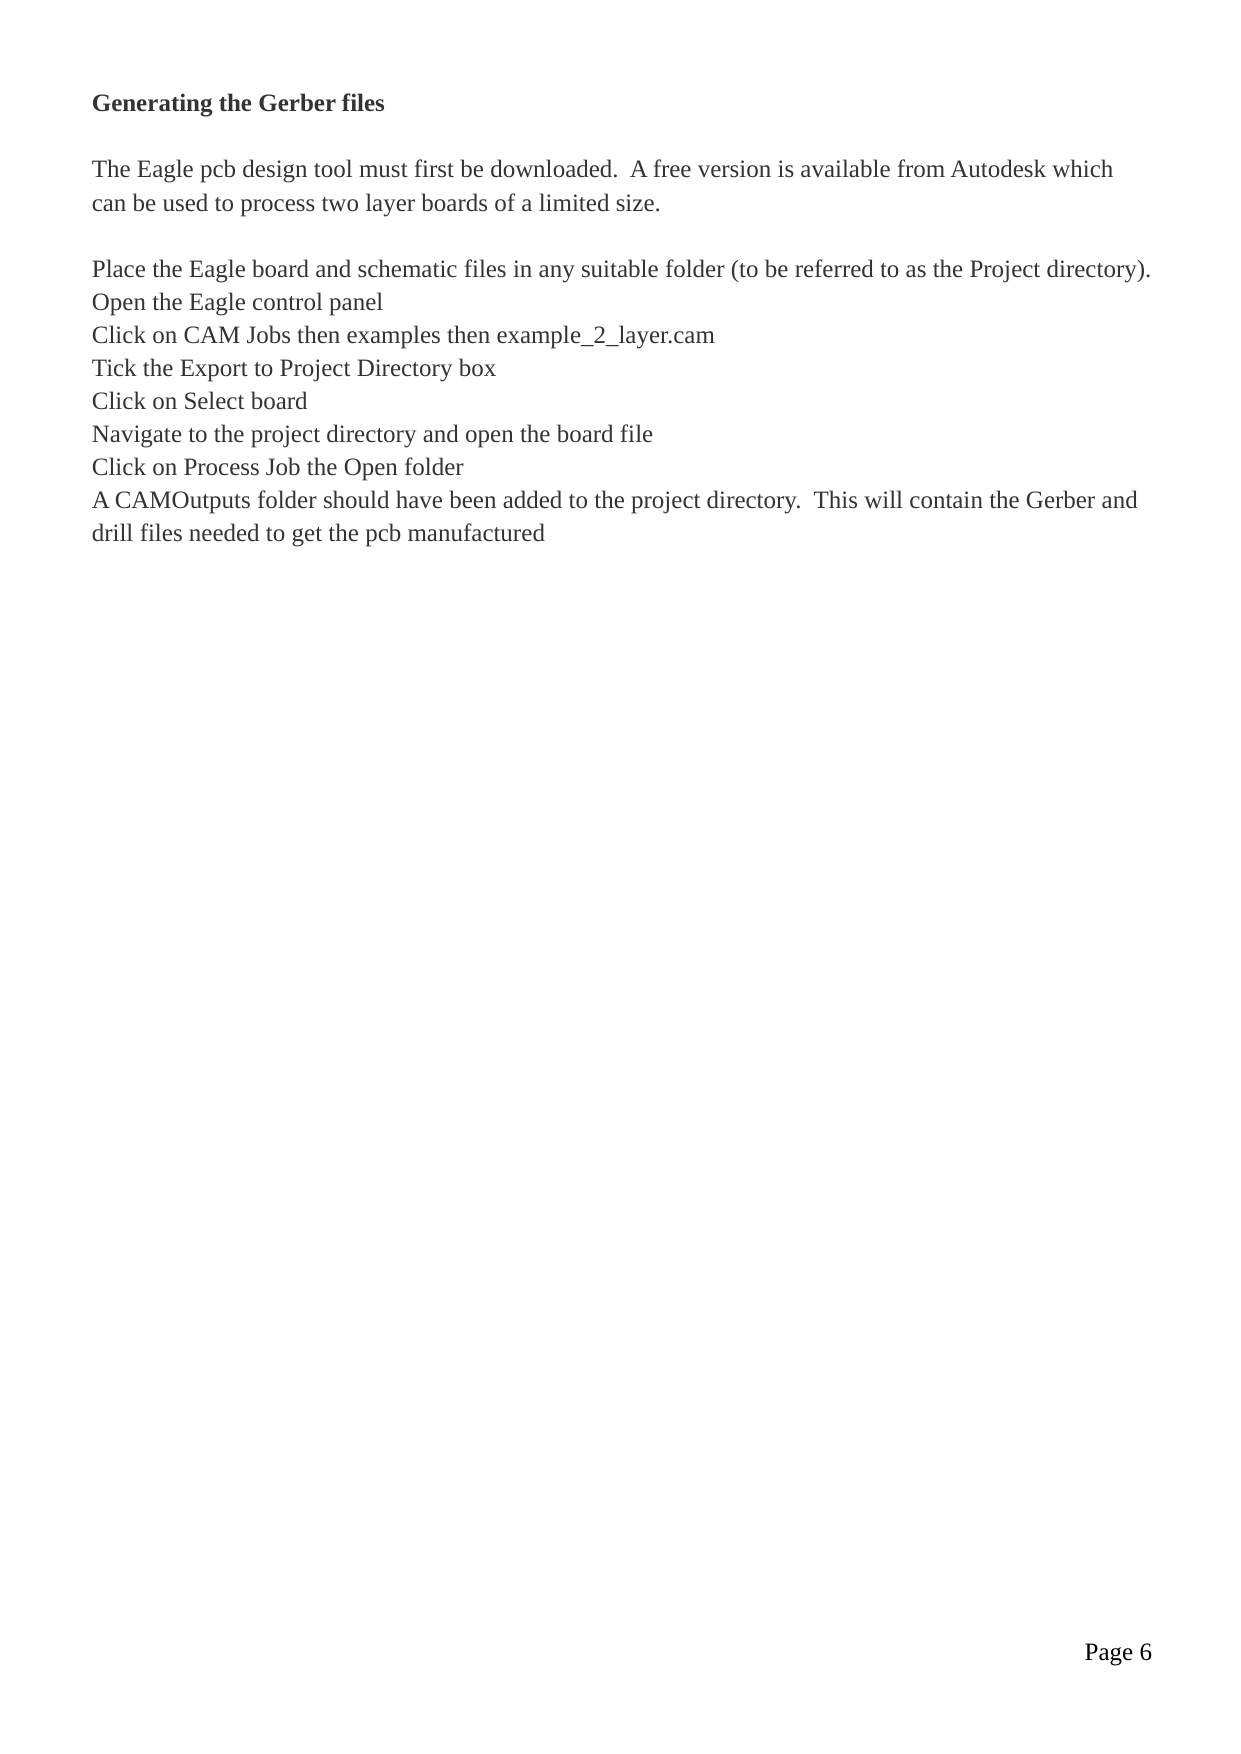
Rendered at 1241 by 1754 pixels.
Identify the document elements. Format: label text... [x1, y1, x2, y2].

text Click on CAM Jobs then examples then example_2_layer.cam [90, 320, 1152, 348]
text Generating the Gerber files [88, 88, 1152, 117]
text Click on Process Job the Open folder [90, 452, 1152, 481]
text Navigate to the project directory and open the board file [90, 419, 1152, 447]
text The Eagle pcb design tool must first be downloaded. A free version is available from Autodesk which can be used to process two layer boards of a limited size. [90, 154, 1152, 216]
text Open the Eagle control panel [90, 287, 1152, 315]
text Tick the Export to Project Directory box [90, 353, 1152, 381]
text A CAMOutputs folder should have been added to the project directory. This will contain the Gerber and drill files needed to get the pcb manufactured [90, 485, 1152, 547]
text Click on Select board [90, 386, 1152, 414]
text Place the Eagle board and schematic files in any suitable folder (to be referred to as the Project directory). [90, 254, 1152, 282]
